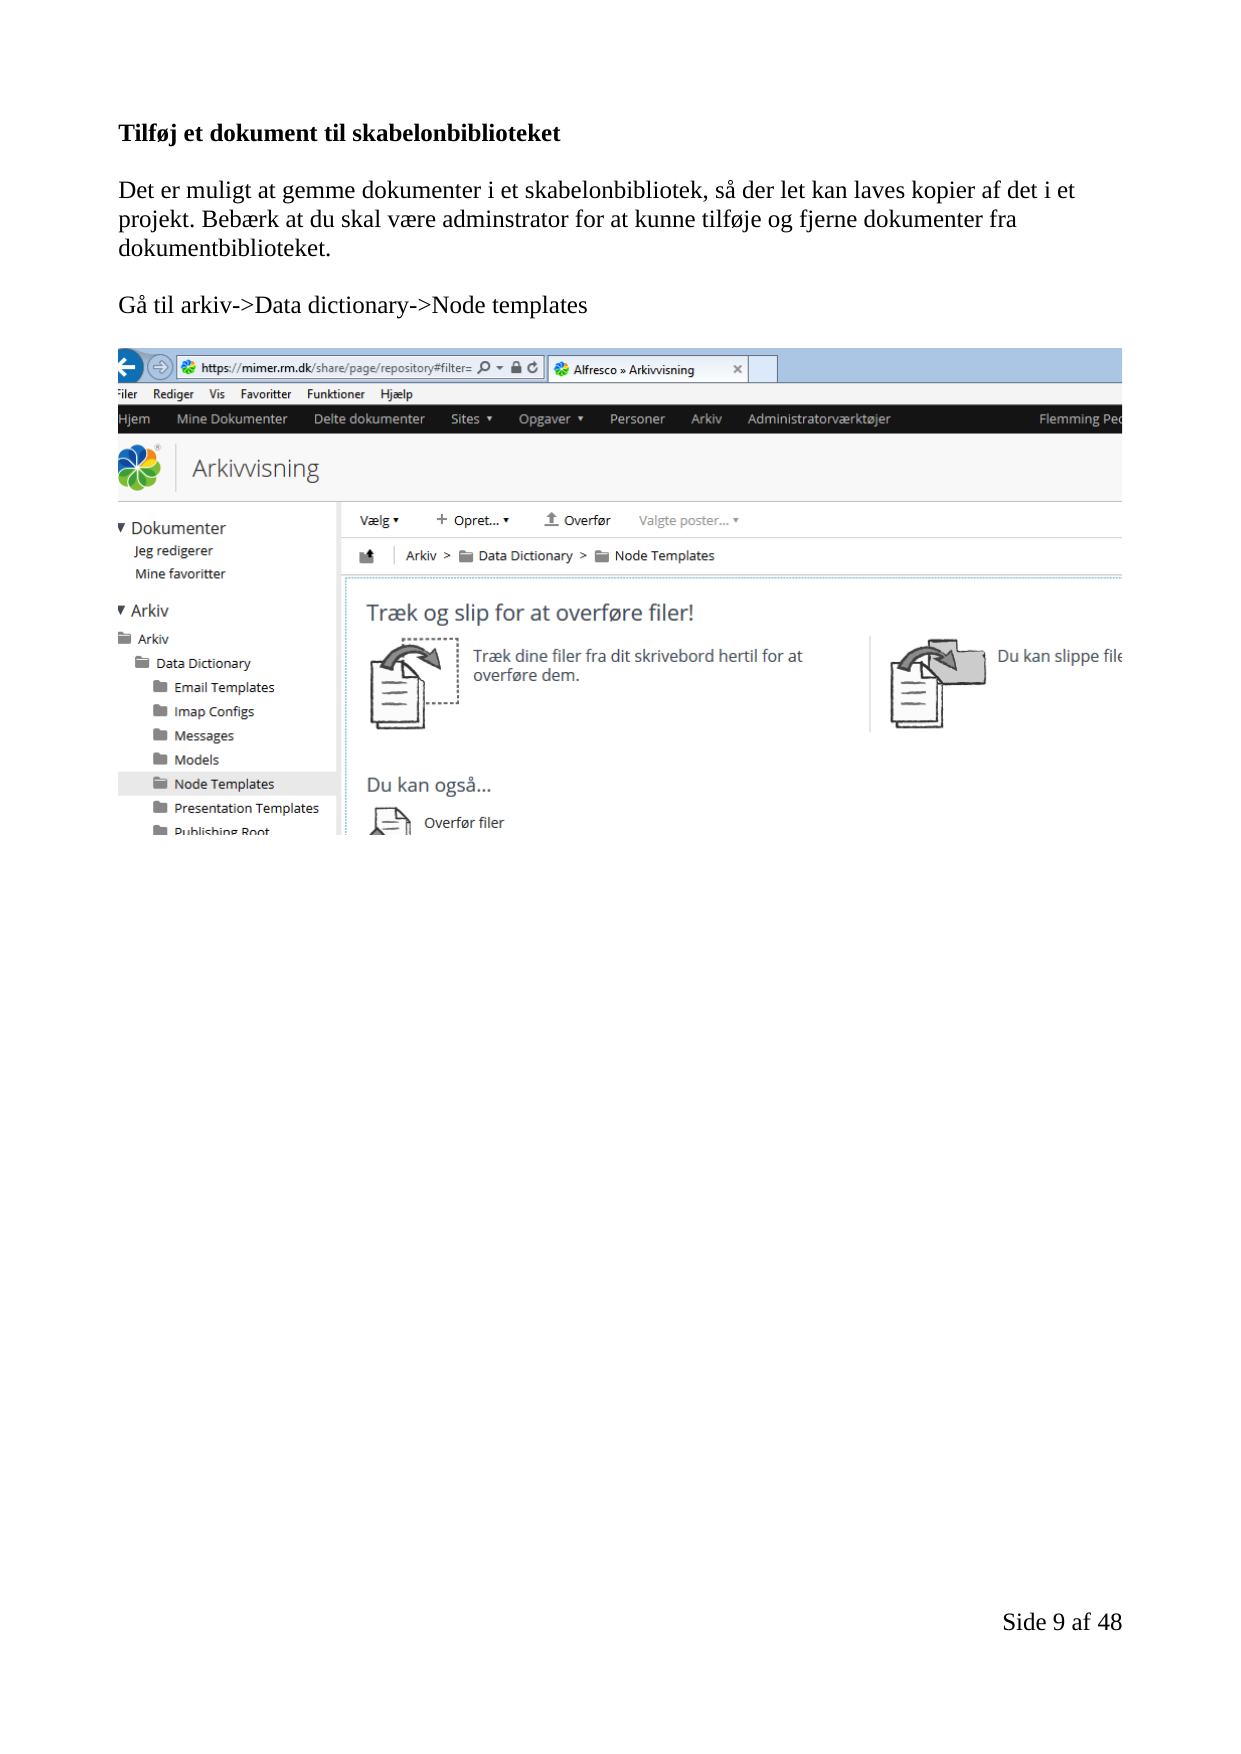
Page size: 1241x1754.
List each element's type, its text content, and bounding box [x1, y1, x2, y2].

text Gå til arkiv->Data dictionary->Node templates [118, 291, 1122, 319]
subtitle Tilføj et dokument til skabelonbiblioteket [118, 118, 1122, 147]
text Det er muligt at gemme dokumenter i et skabelonbibliotek, så der let kan laves kopier af det i et projekt. Bebærk at du skal være adminstrator for at kunne tilføje og fjerne dokumenter fra dokumentbiblioteket. [118, 176, 1122, 262]
picture [118, 348, 1123, 835]
